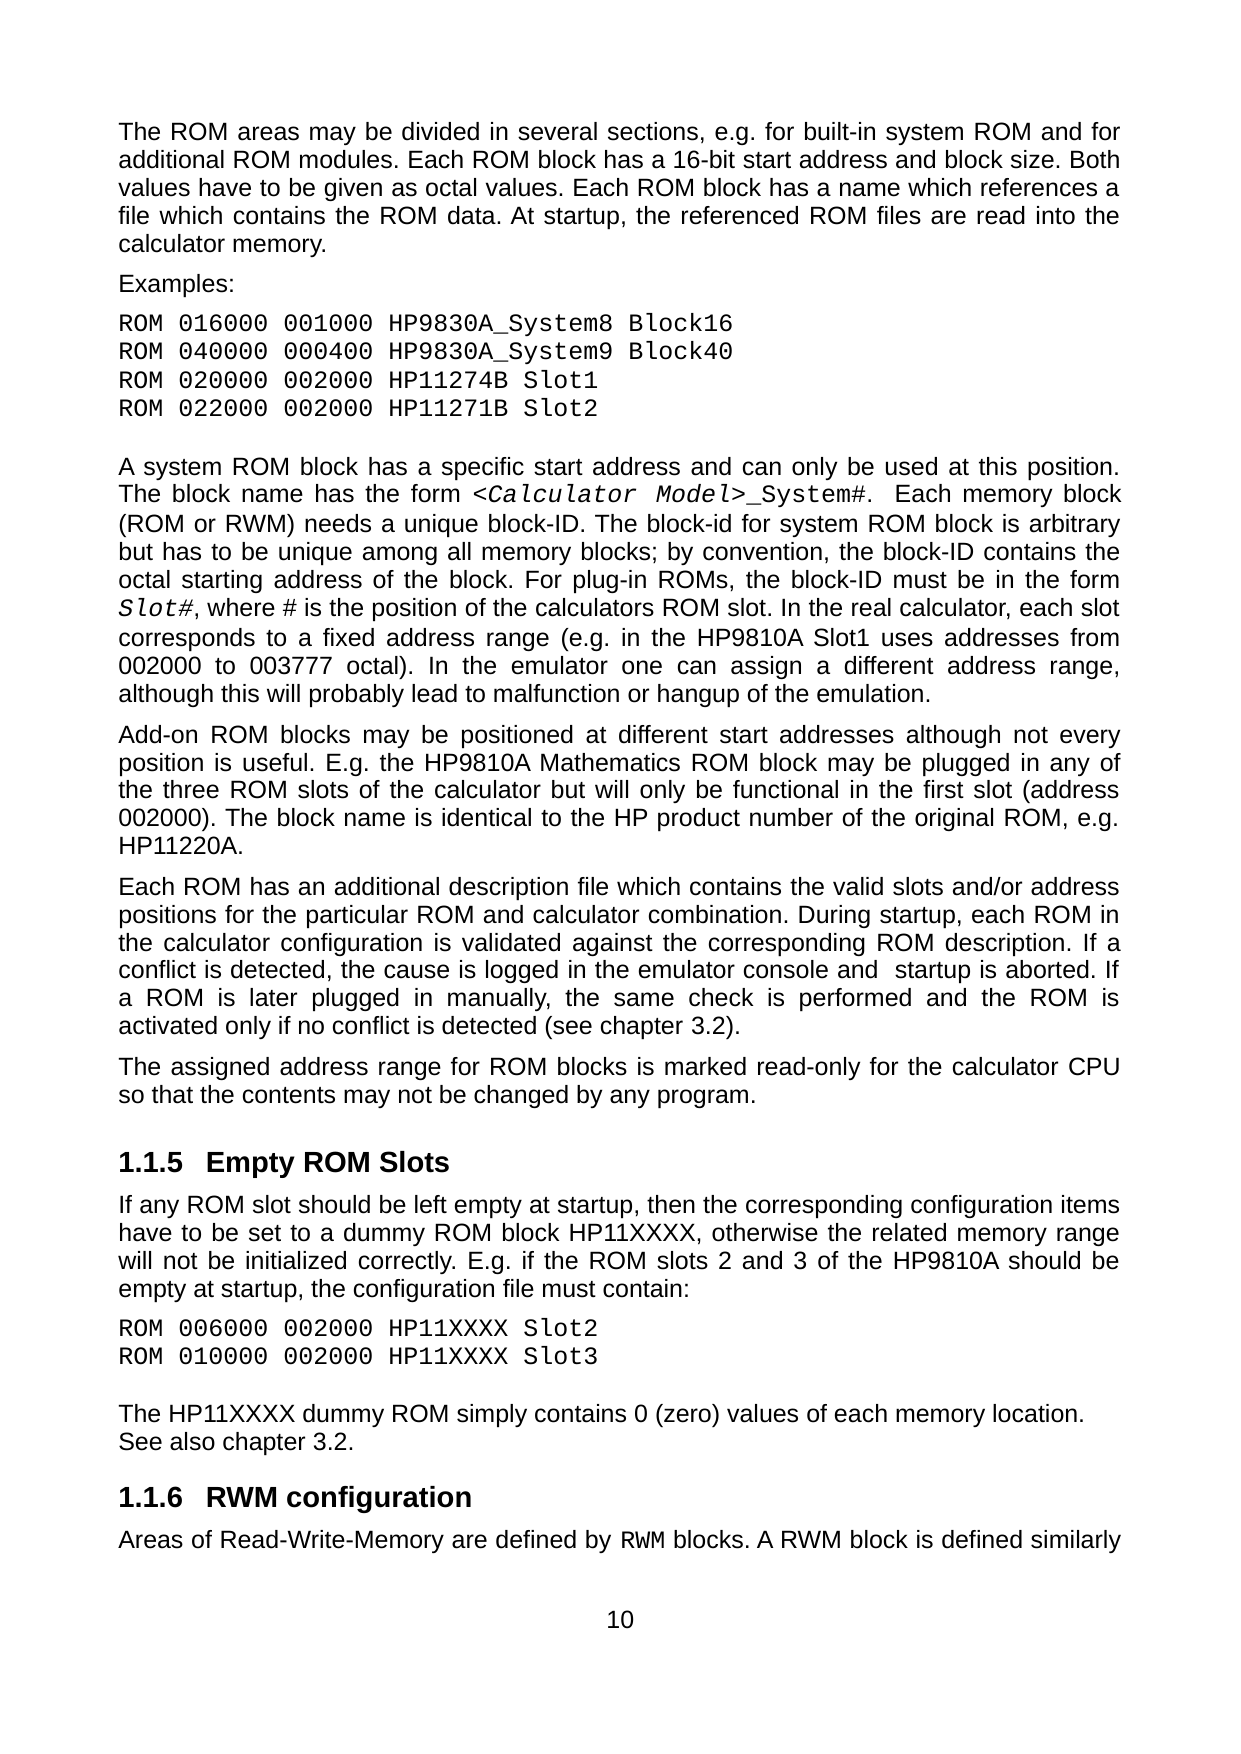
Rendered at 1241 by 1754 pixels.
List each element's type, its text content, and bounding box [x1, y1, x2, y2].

text Areas of Read-Write-Memory are defined by RWM blocks. A RWM block is defined similarly [118, 1526, 1122, 1556]
text Add-on ROM blocks may be positioned at different start addresses although not every position is useful. E.g. the HP9810A Mathematics ROM block may be plugged in any of the three ROM slots of the calculator but will only be functional in the first slot (address 002000). The block name is identical to the HP product number of the original ROM, e.g. HP11220A. [118, 720, 1122, 860]
text ROM 020000 002000 HP11274B Slot1 [118, 367, 1122, 396]
text ROM 022000 002000 HP11271B Slot2 [118, 396, 1122, 424]
text A system ROM block has a specific start address and can only be used at this position. The block name has the form <Calculator Model>_System#. Each memory block (ROM or RWM) needs a unique block-ID. The block-id for system ROM block is arbitrary but has to be unique among all memory blocks; by convention, the block-ID contains the octal starting address of the block. For plug-in ROMs, the block-ID must be in the form Slot#, where # is the position of the calculators ROM slot. In the real calculator, each slot corresponds to a fixed address range (e.g. in the HP9810A Slot1 uses addresses from 002000 to 003777 octal). In the emulator one can assign a different address range, although this will probably lead to malfunction or hangup of the emulation. [118, 452, 1122, 708]
text The assigned address range for ROM blocks is marked read-only for the calculator CPU so that the contents may not be changed by any program. [118, 1052, 1122, 1108]
text ROM 006000 002000 HP11XXXX Slot2 [118, 1315, 1122, 1343]
text Examples: [118, 270, 1122, 298]
text If any ROM slot should be left empty at startup, then the corresponding configuration items have to be set to a dummy ROM block HP11XXXX, otherwise the related memory range will not be initialized correctly. E.g. if the ROM slots 2 and 3 of the HP9810A should be empty at startup, the configuration file must contain: [118, 1191, 1122, 1303]
subtitle RWM configuration [118, 1481, 1122, 1513]
text ROM 040000 000400 HP9830A_System9 Block40 [118, 339, 1122, 367]
text The ROM areas may be divided in several sections, e.g. for built-in system ROM and for additional ROM modules. Each ROM block has a 16-bit start address and block size. Both values have to be given as octal values. Each ROM block has a name which references a file which contains the ROM data. At startup, the referenced ROM files are read into the calculator memory. [118, 118, 1122, 258]
text ROM 010000 002000 HP11XXXX Slot3 [118, 1343, 1122, 1372]
text ROM 016000 001000 HP9830A_System8 Block16 [118, 311, 1122, 339]
text Each ROM has an additional description file which contains the valid slots and/or address positions for the particular ROM and calculator combination. During startup, each ROM in the calculator configuration is validated against the corresponding ROM description. If a conflict is detected, the cause is logged in the emulator console and startup is aborted. If a ROM is later plugged in manually, the same check is performed and the ROM is activated only if no conflict is detected (see chapter 3.2). [118, 872, 1122, 1040]
text The HP11XXXX dummy ROM simply contains 0 (zero) values of each memory location. See also chapter 3.2. [118, 1400, 1122, 1456]
subtitle Empty ROM Slots [118, 1146, 1122, 1178]
